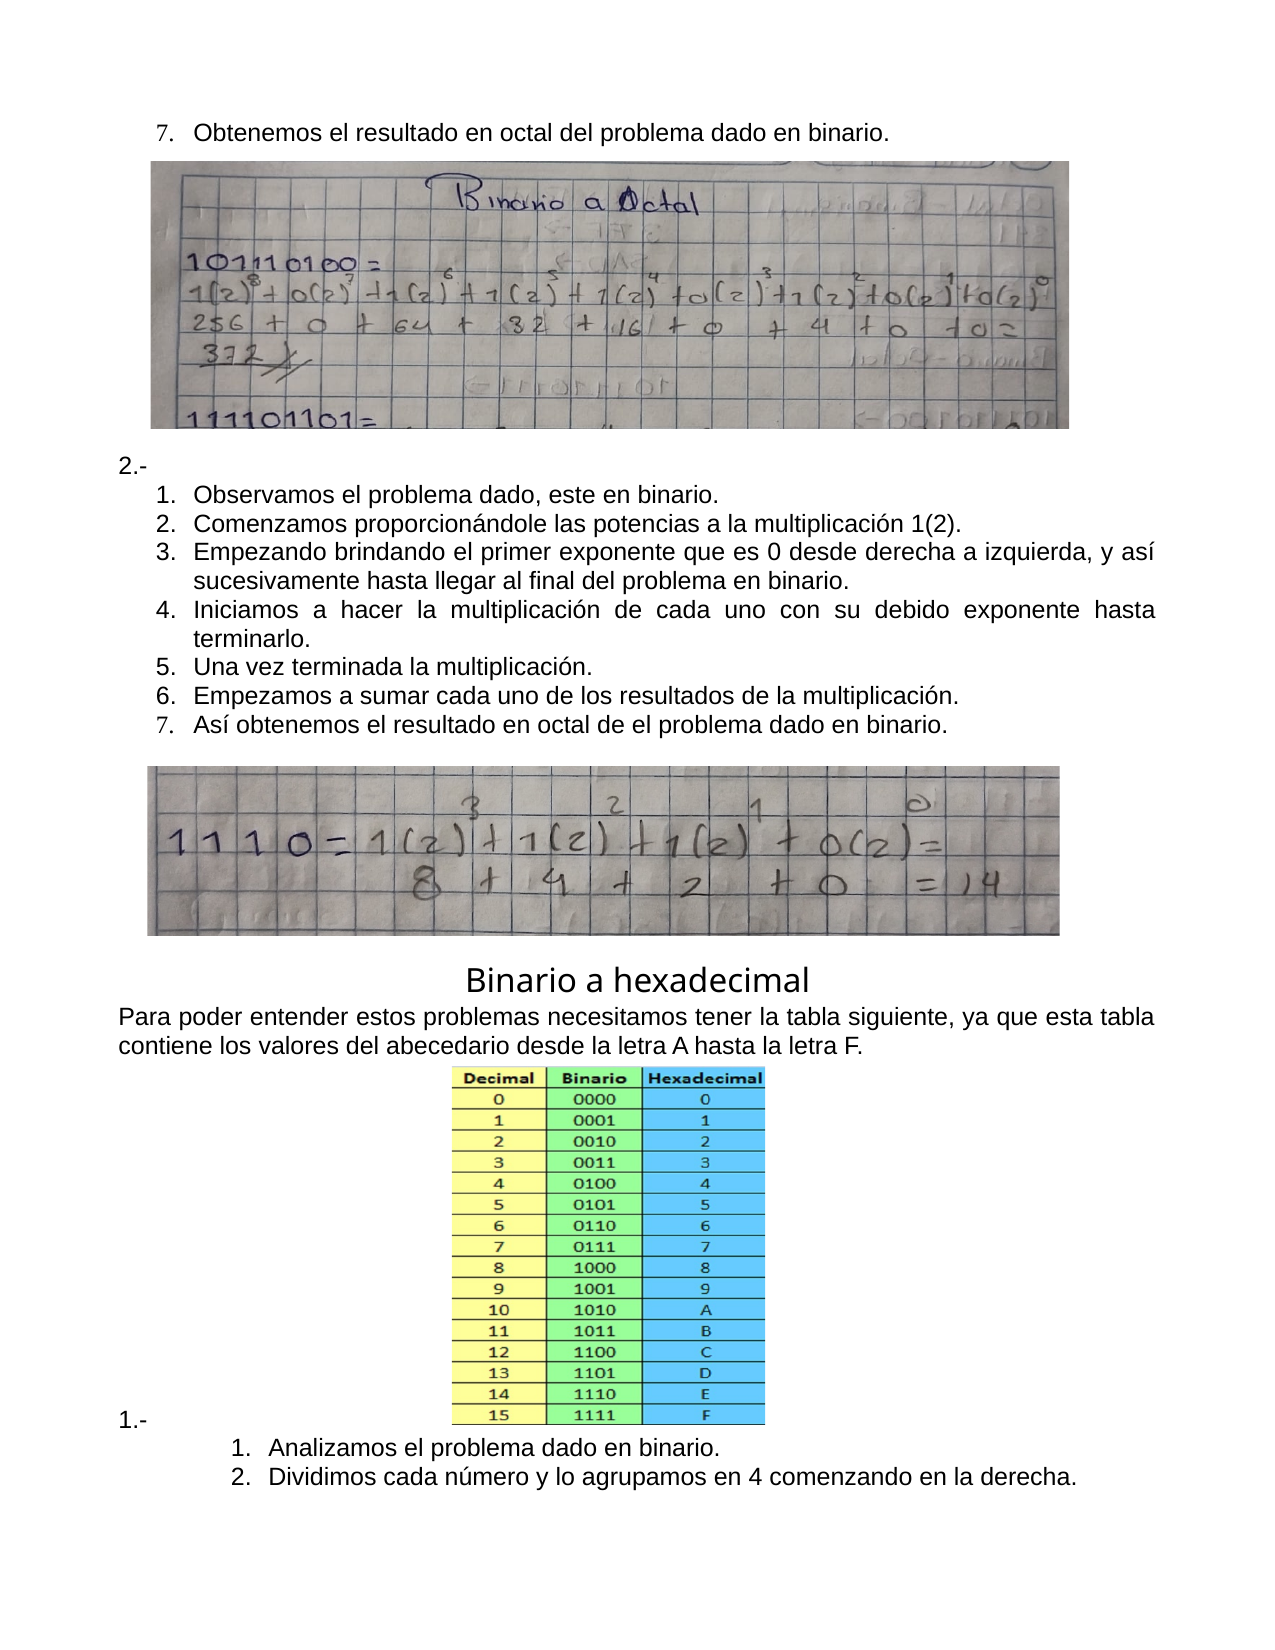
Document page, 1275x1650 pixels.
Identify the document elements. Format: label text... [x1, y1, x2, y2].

list Iniciamos a hacer la multiplicación de cada uno con su debido exponente hasta terminarlo. [156, 348, 1157, 406]
list Analizamos el problema dado en binario. [231, 1187, 1157, 1215]
text 2.- [118, 204, 1157, 233]
list Empezamos a sumar cada uno de los resultados de la multiplicación. [156, 434, 1157, 463]
list Si el grupo de la izquierda queda con menos números que 4, se añaden ceros desde el principio para poder completar el grupo de 4. [231, 1244, 1157, 1302]
list Empezando brindando el primer exponente que es 0 desde derecha a izquierda, y así sucesivamente hasta llegar al final del problema en binario. [156, 291, 1157, 348]
text 1.- [118, 1158, 1157, 1187]
list Observamos el problema dado, este en binario. [156, 233, 1157, 262]
list Comenzamos proporcionándole las potencias a la multiplicación 1(2). [156, 262, 1157, 291]
text Binario a hexadecimal [118, 710, 1157, 755]
text Para poder entender estos problemas necesitamos tener la tabla siguiente, ya que esta tabla contiene los valores del abecedario desde la letra A hasta la letra F. [118, 755, 1157, 813]
list Así obtenemos el resultado en octal de el problema dado en binario. [156, 463, 1157, 492]
list Dividimos cada número y lo agrupamos en 4 comenzando en la derecha. [231, 1215, 1157, 1244]
list Consultamos la tabla dada anteriormente para poder encontrar los grupos de 4 en binario en la tabla y ponerle su valor. [231, 1302, 1157, 1359]
list Finalmente obtenemos el resultado en hexadecimal, del problema dado en binario. [231, 1359, 1157, 1417]
picture [474, 819, 769, 1178]
list Una vez terminada la multiplicación. [156, 406, 1157, 434]
